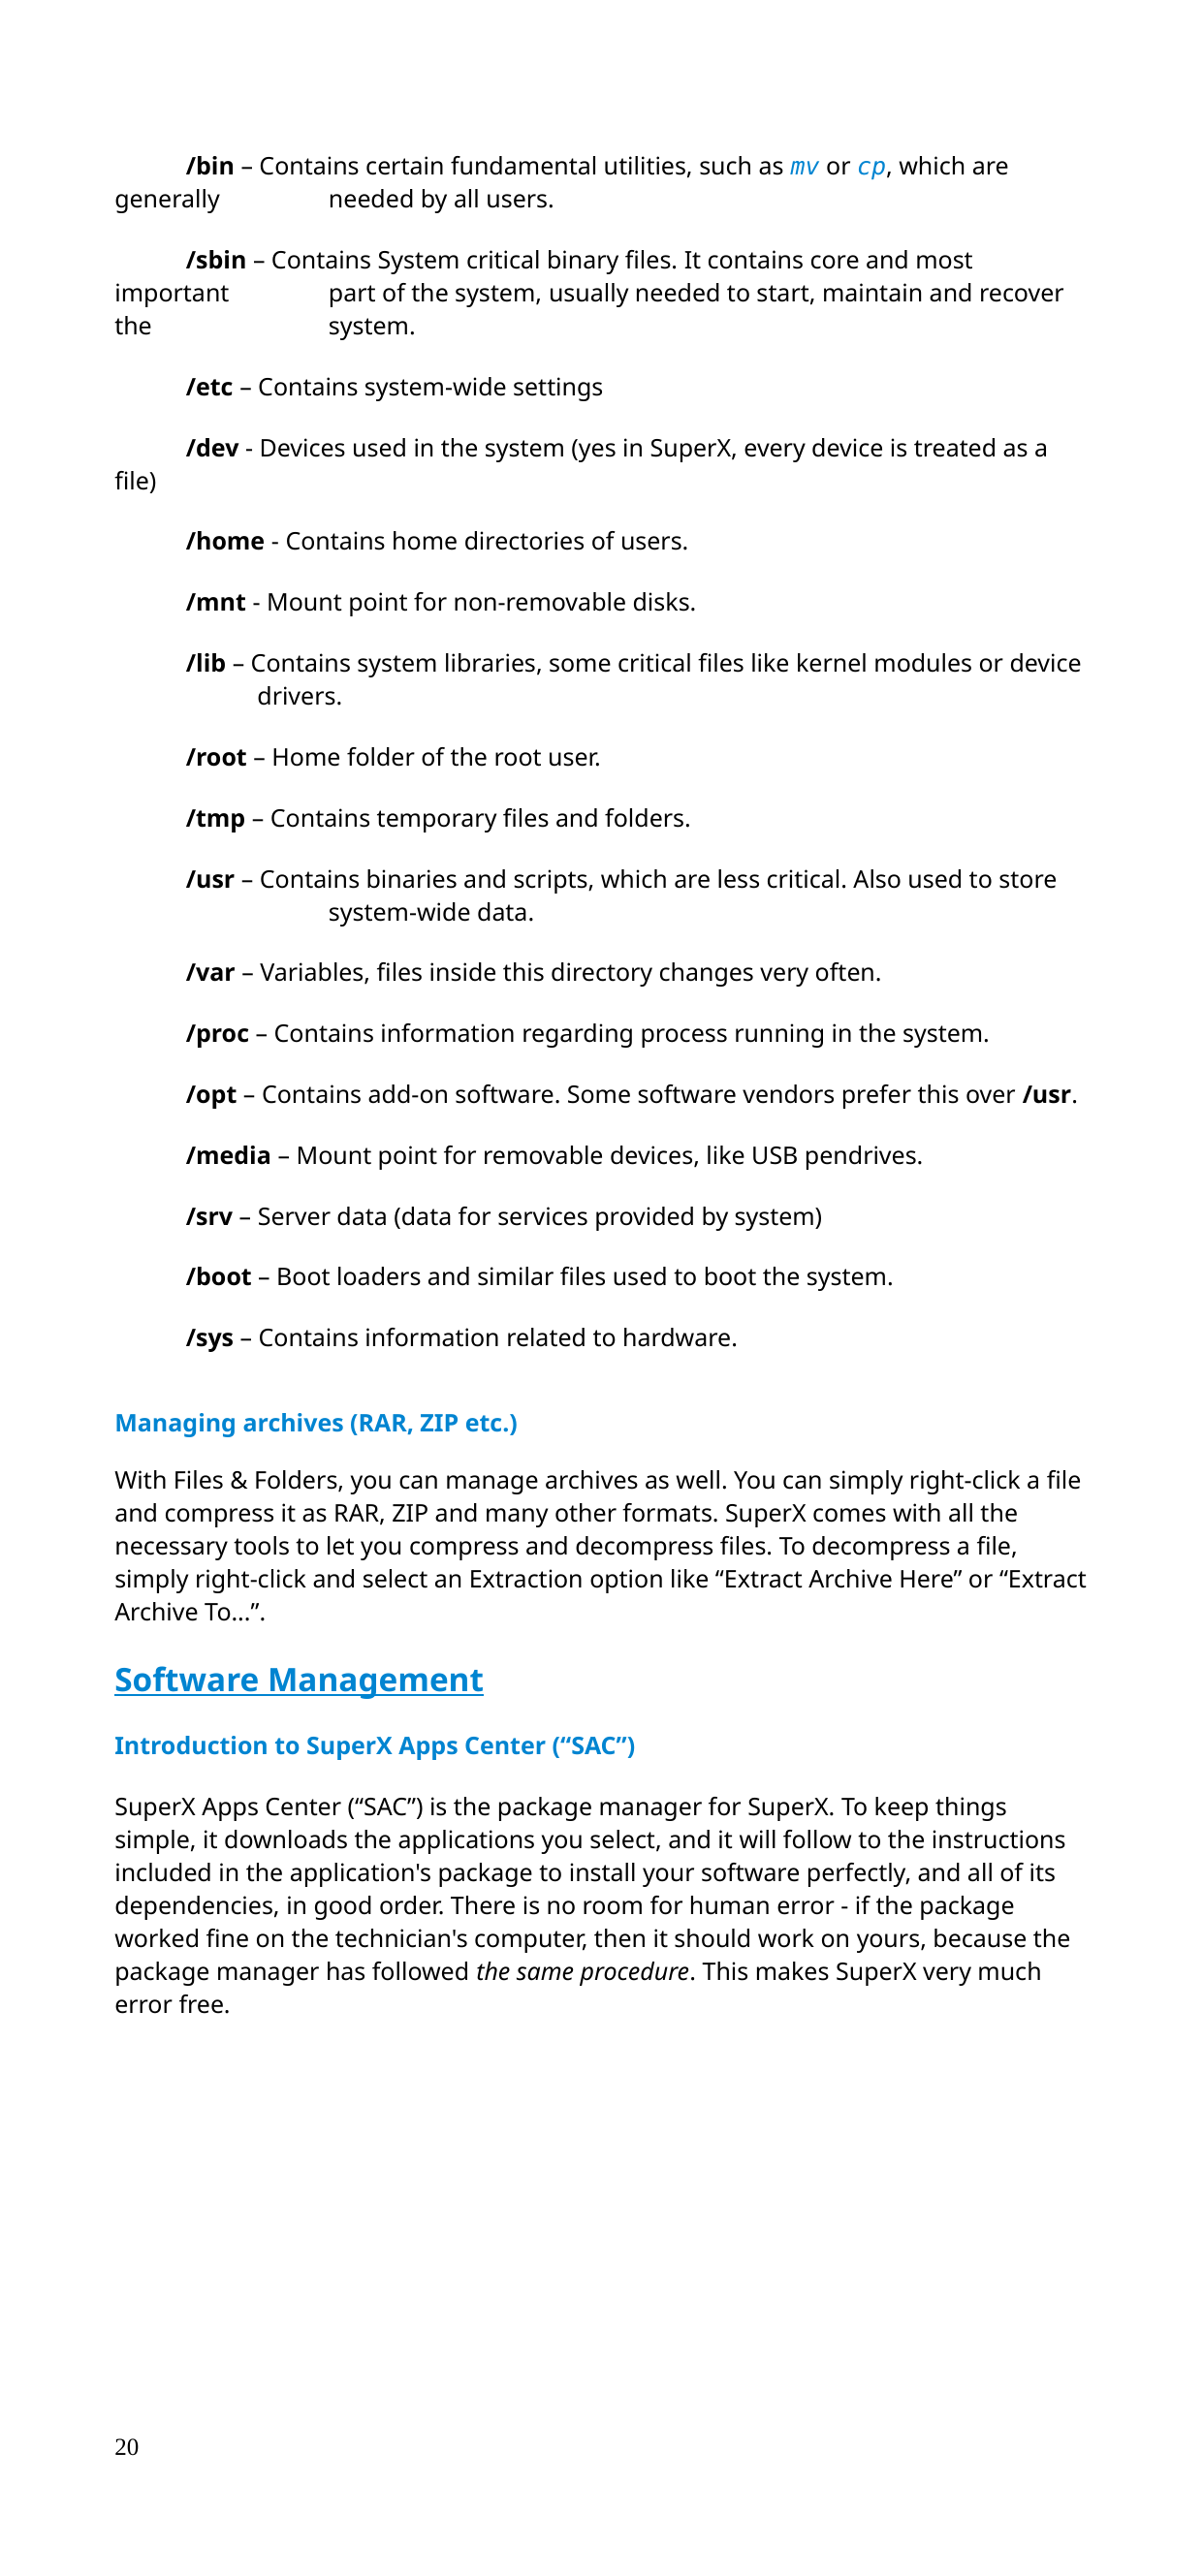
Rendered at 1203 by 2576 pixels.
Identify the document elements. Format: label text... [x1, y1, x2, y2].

text SuperX Apps Center (“SAC”) is the package manager for SuperX. To keep things simple, it downloads the applications you select, and it will follow to the instructions included in the application's package to install your software perfectly, and all of its dependencies, in good order. There is no room for human error - if the package worked fine on the technician's computer, then it should work on yours, because the package manager has followed the same procedure. This makes SuperX very much error free. [114, 1790, 1088, 2021]
text /media – Mount point for removable devices, like USB pendrives. [114, 1138, 1088, 1171]
text /mnt - Mount point for non-removable disks. [114, 585, 1088, 618]
subtitle Managing archives (RAR, ZIP etc.) [114, 1406, 1088, 1439]
subtitle Software Management [114, 1656, 1088, 1701]
text /dev - Devices used in the system (yes in SuperX, every device is treated as a file) [114, 430, 1088, 496]
text /var – Variables, files inside this directory changes very often. [114, 956, 1088, 989]
text /etc – Contains system-wide settings [114, 369, 1088, 402]
text With Files & Folders, you can manage archives as well. You can simply right-click a file and compress it as RAR, ZIP and many other formats. SuperX comes with all the necessary tools to let you compress and decompress files. To decompress a file, simply right-click and select an Extraction option like “Extract Archive Here” or “Extract Archive To...”. [114, 1463, 1088, 1628]
text /lib – Contains system libraries, some critical files like kernel modules or device drivers. [114, 646, 1088, 712]
text /boot – Boot loaders and similar files used to boot the system. [114, 1260, 1088, 1293]
text /sys – Contains information related to hardware. [114, 1321, 1088, 1354]
text Introduction to SuperX Apps Center (“SAC”) [114, 1729, 1088, 1762]
text /home - Contains home directories of users. [114, 524, 1088, 557]
text /sbin – Contains System critical binary files. It contains core and most important part of the system, usually needed to start, maintain and recover the system. [114, 242, 1088, 342]
text /proc – Contains information regarding process running in the system. [114, 1017, 1088, 1050]
text /root – Home folder of the root user. [114, 739, 1088, 773]
text /srv – Server data (data for services provided by system) [114, 1199, 1088, 1232]
text /usr – Contains binaries and scripts, which are less critical. Also used to store system-wide data. [114, 862, 1088, 927]
text /tmp – Contains temporary files and folders. [114, 801, 1088, 833]
text /bin – Contains certain fundamental utilities, such as mv or cp, which are generally needed by all users. [114, 148, 1088, 215]
text /opt – Contains add-on software. Some software vendors prefer this over /usr. [114, 1078, 1088, 1111]
